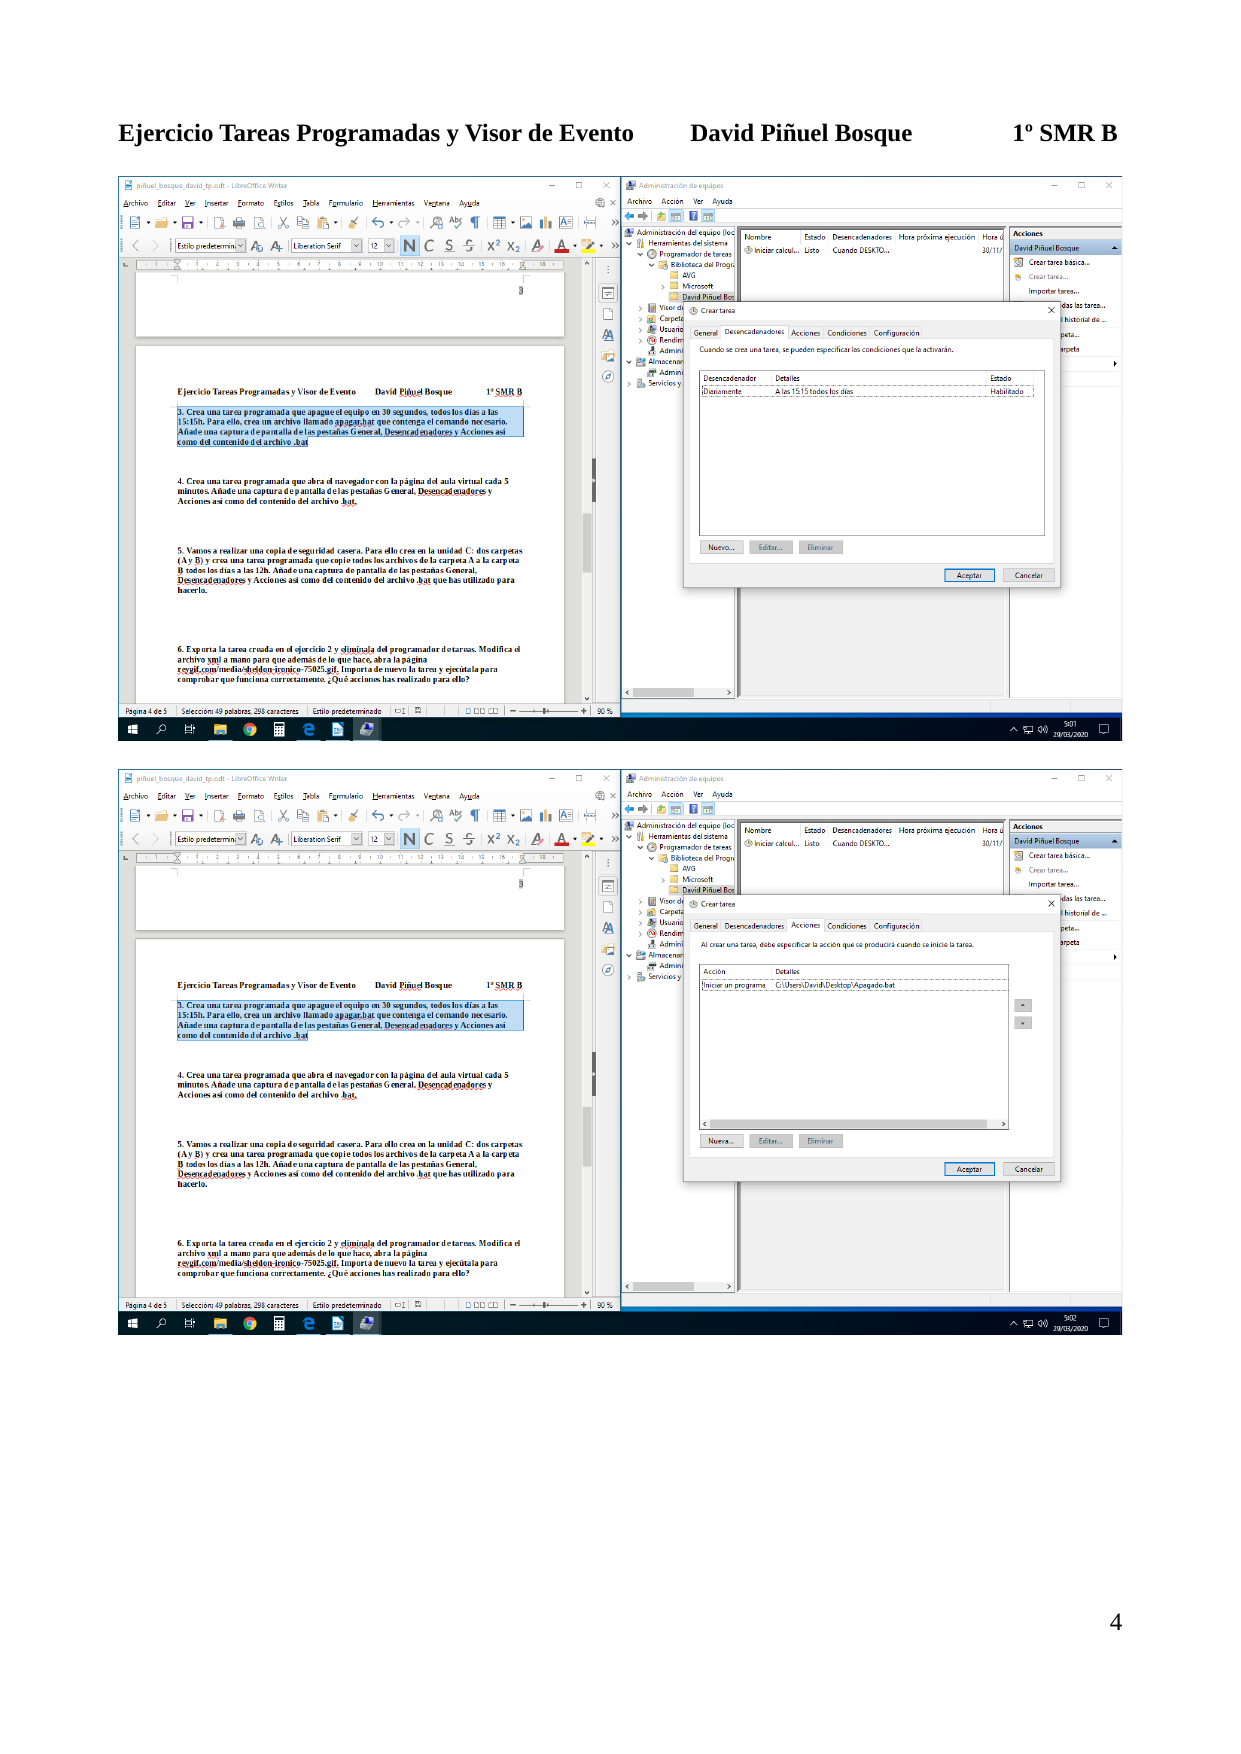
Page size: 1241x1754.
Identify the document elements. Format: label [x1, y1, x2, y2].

picture [118, 769, 1123, 1335]
picture [118, 176, 1123, 741]
